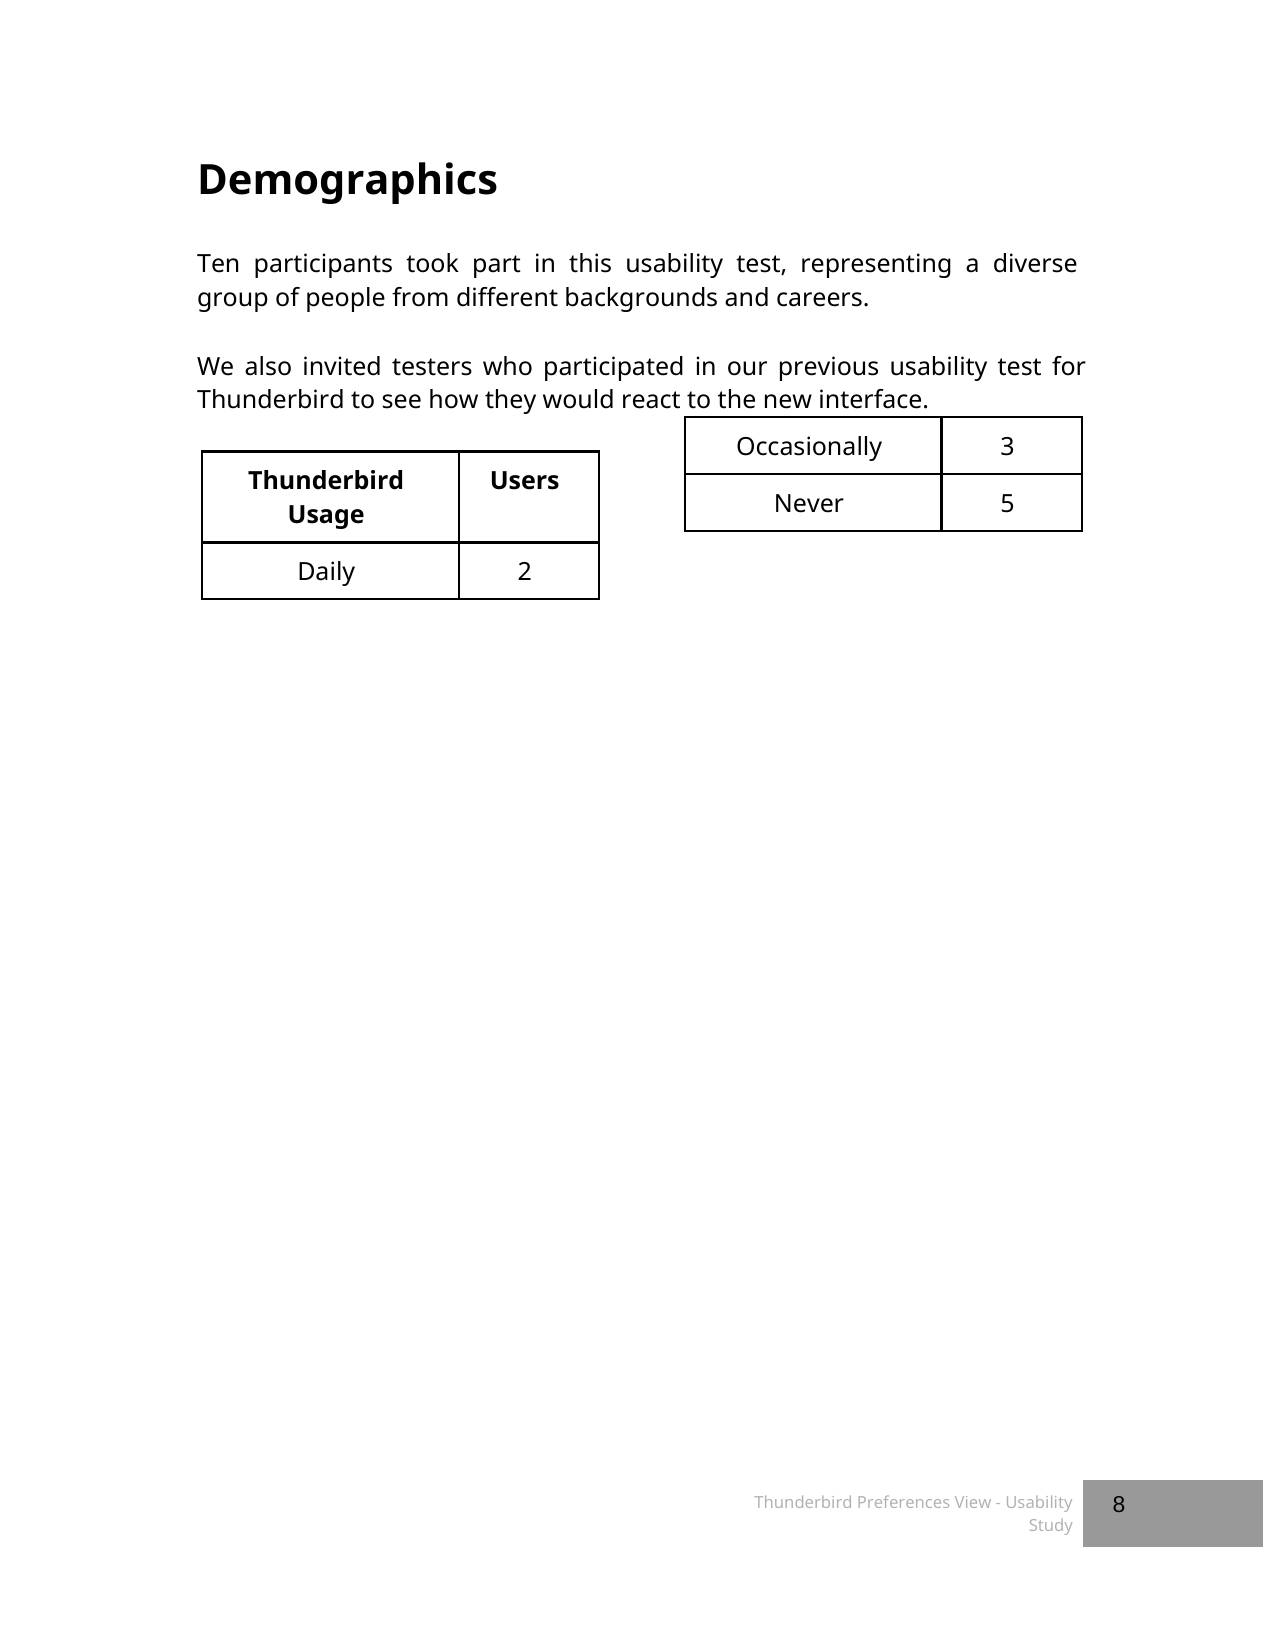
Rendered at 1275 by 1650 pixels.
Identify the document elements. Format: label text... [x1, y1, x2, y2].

table_cell Never [686, 475, 940, 530]
subtitle Demographics [197, 150, 1079, 207]
table_cell 5 [943, 475, 1081, 530]
table_header Users [460, 453, 598, 541]
table_cell Occasionally [686, 418, 940, 473]
text Ten participants took part in this usability test, representing a diverse group of people from different backgrounds and careers. [197, 246, 1079, 314]
table_cell 3 [943, 418, 1081, 473]
table_header Thunderbird Usage [203, 453, 458, 541]
table_cell 2 [460, 544, 598, 598]
text We also invited testers who participated in our previous usability test for Thunderbird to see how they would react to the new interface. [197, 348, 1087, 416]
table_cell Daily [203, 544, 458, 598]
